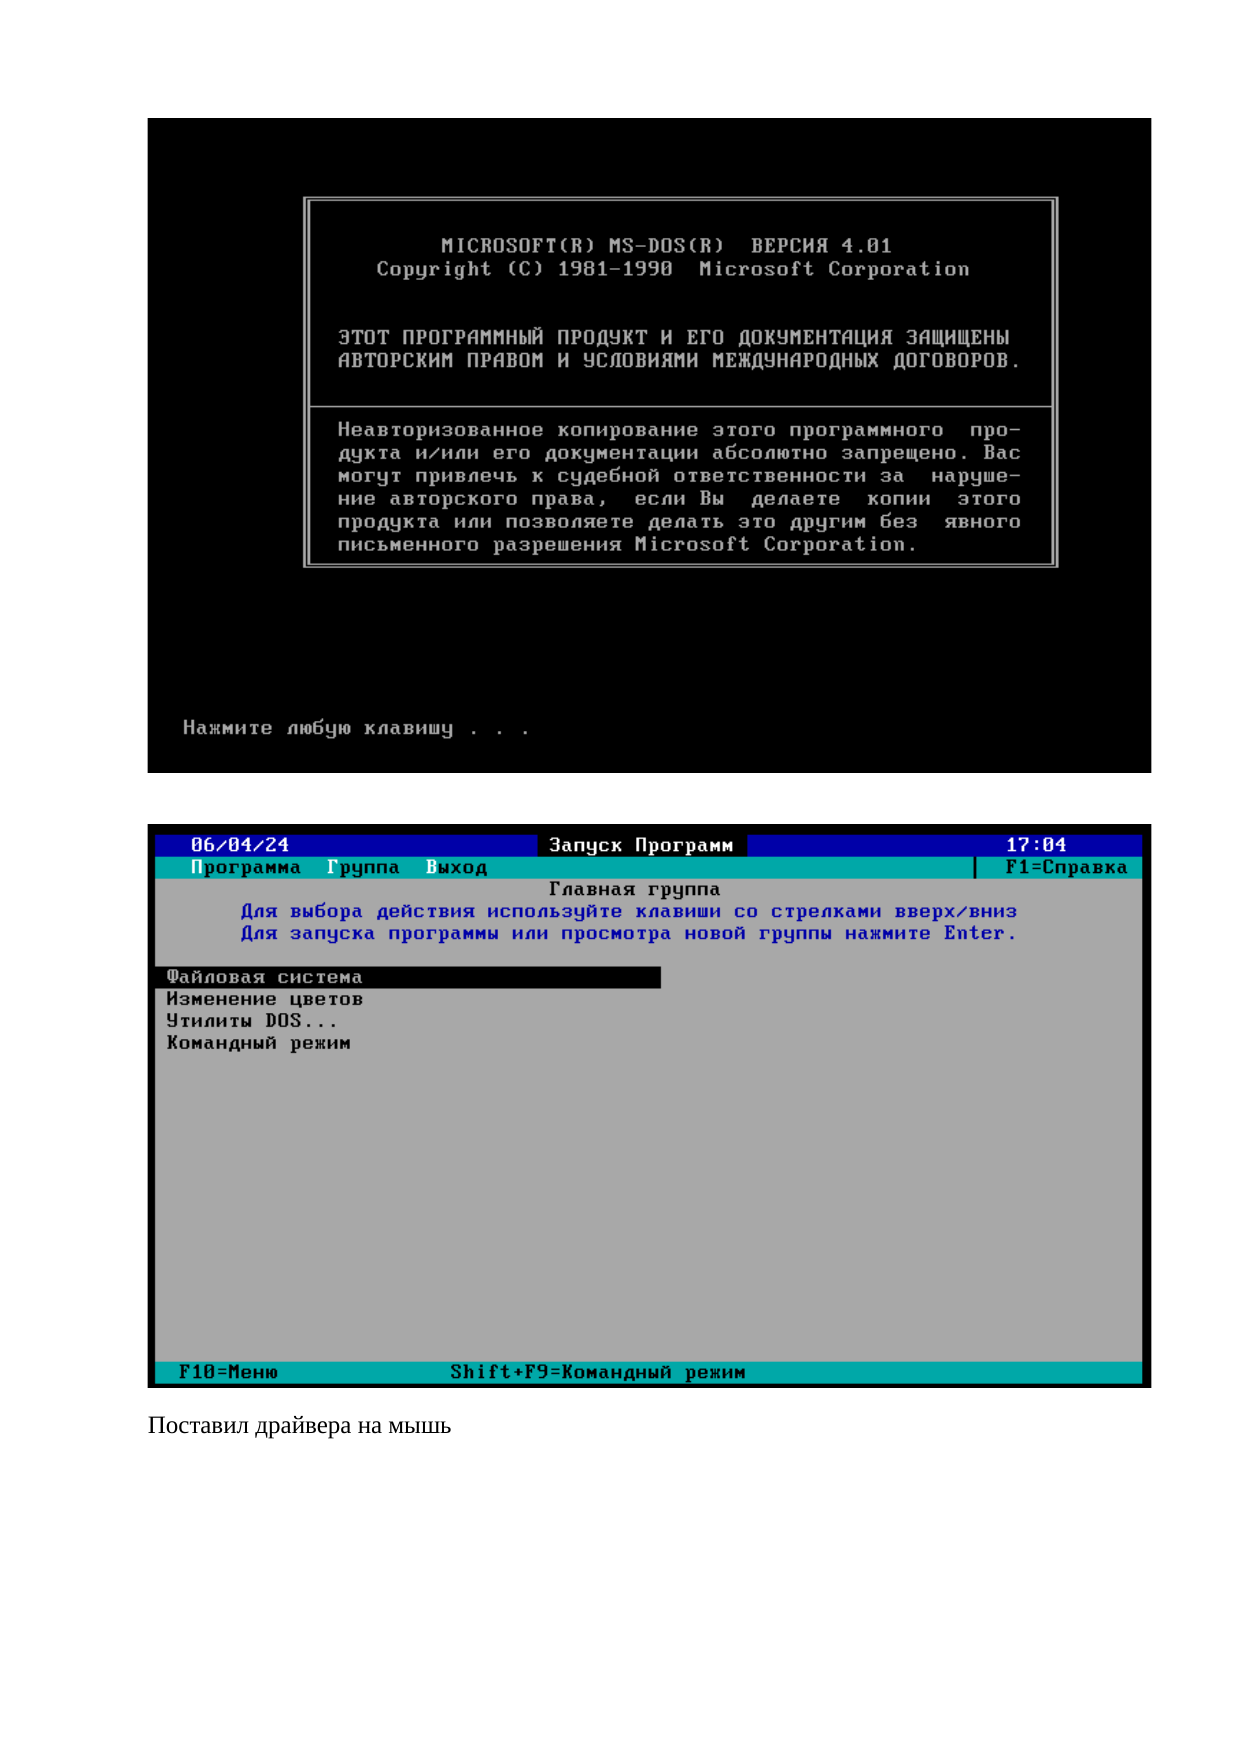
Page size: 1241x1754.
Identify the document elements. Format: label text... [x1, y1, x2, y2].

picture [147, 118, 1152, 773]
text Поставил драйвера на мышь [148, 1388, 1152, 1439]
picture [147, 824, 1152, 1388]
